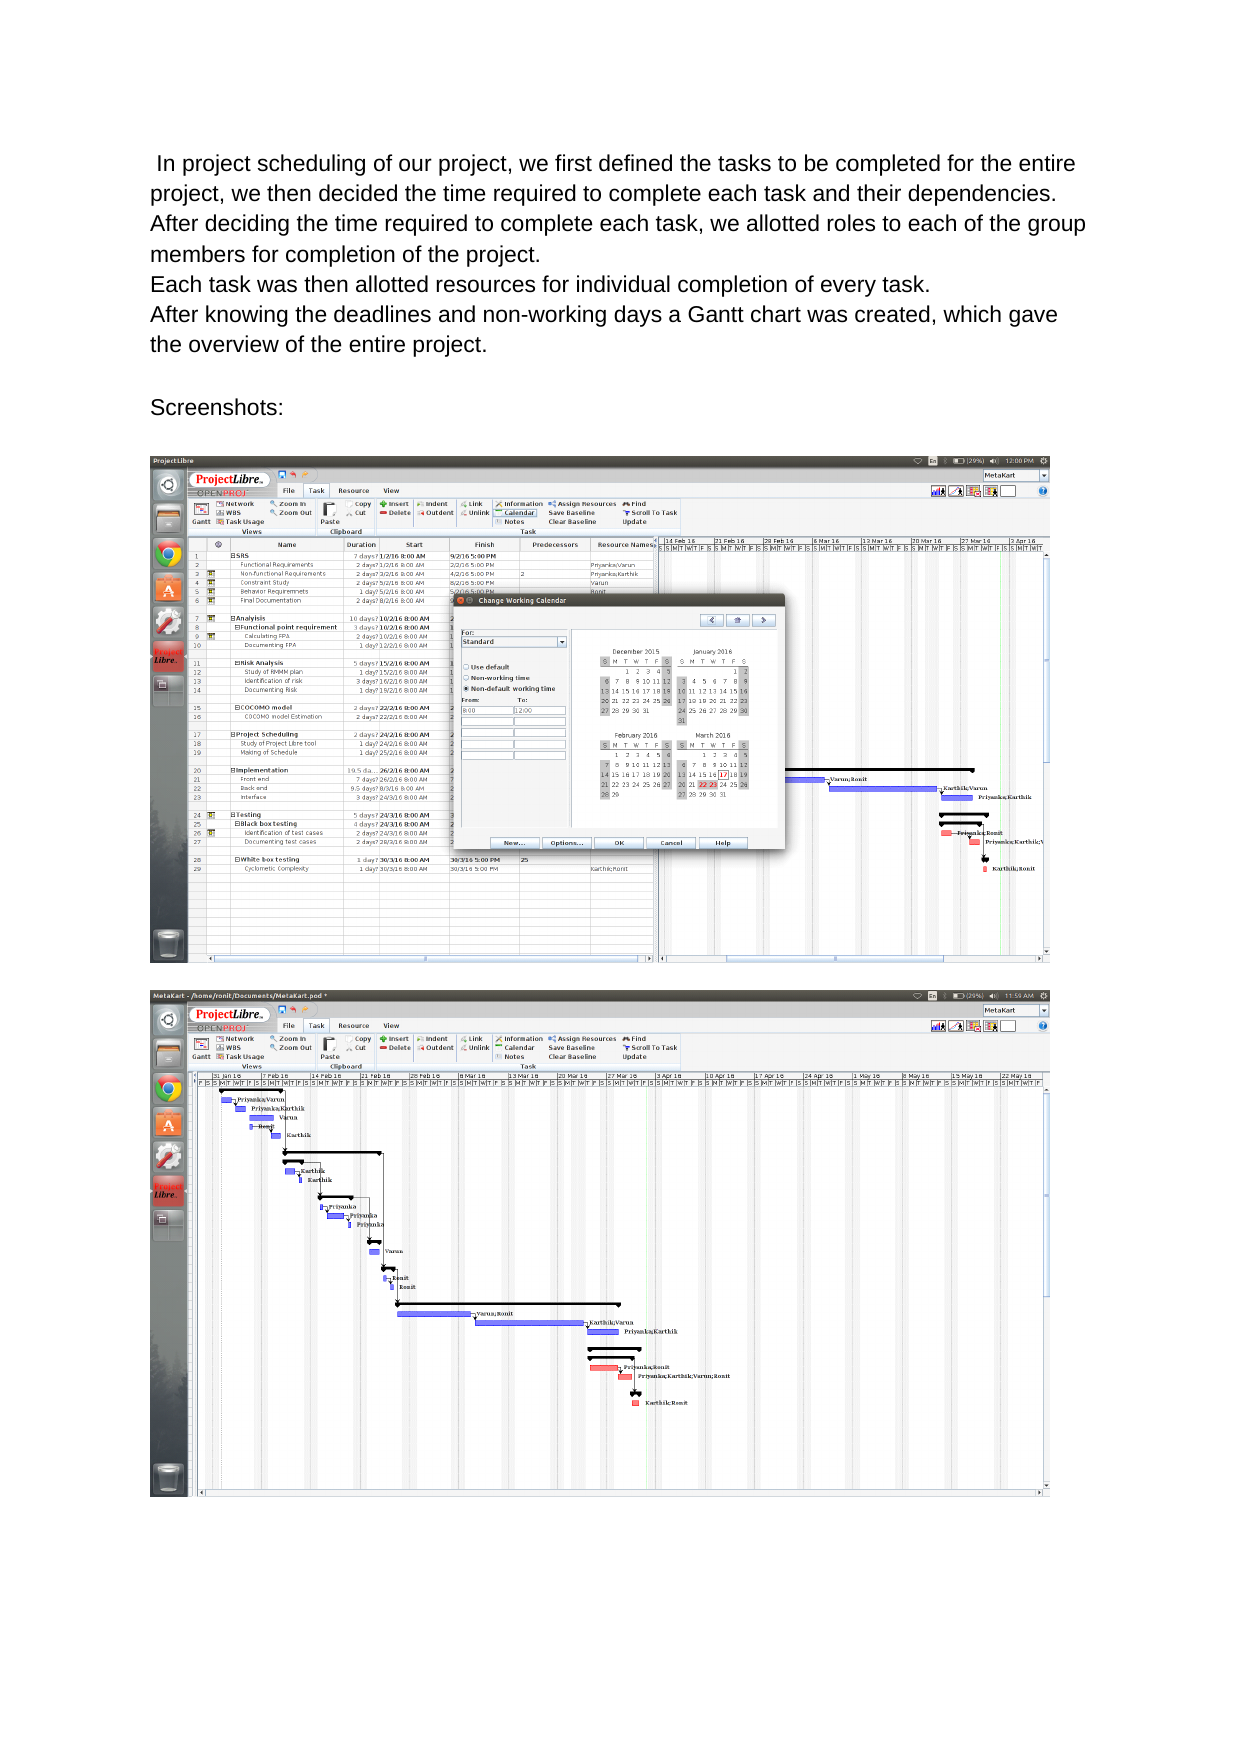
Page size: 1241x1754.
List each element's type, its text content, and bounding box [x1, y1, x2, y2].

text Screenshots: [150, 394, 1090, 420]
text In project scheduling of our project, we first defined the tasks to be completed for the entire project, we then decided the time required to complete each task and their dependencies. [150, 150, 1090, 207]
text After deciding the time required to complete each task, we allotted roles to each of the group members for completion of the project. [150, 210, 1090, 267]
text Each task was then allotted resources for individual completion of every task. [150, 271, 1090, 297]
text After knowing the deadlines and non-working days a Gantt chart was created, which gave the overview of the entire project. [150, 301, 1090, 358]
